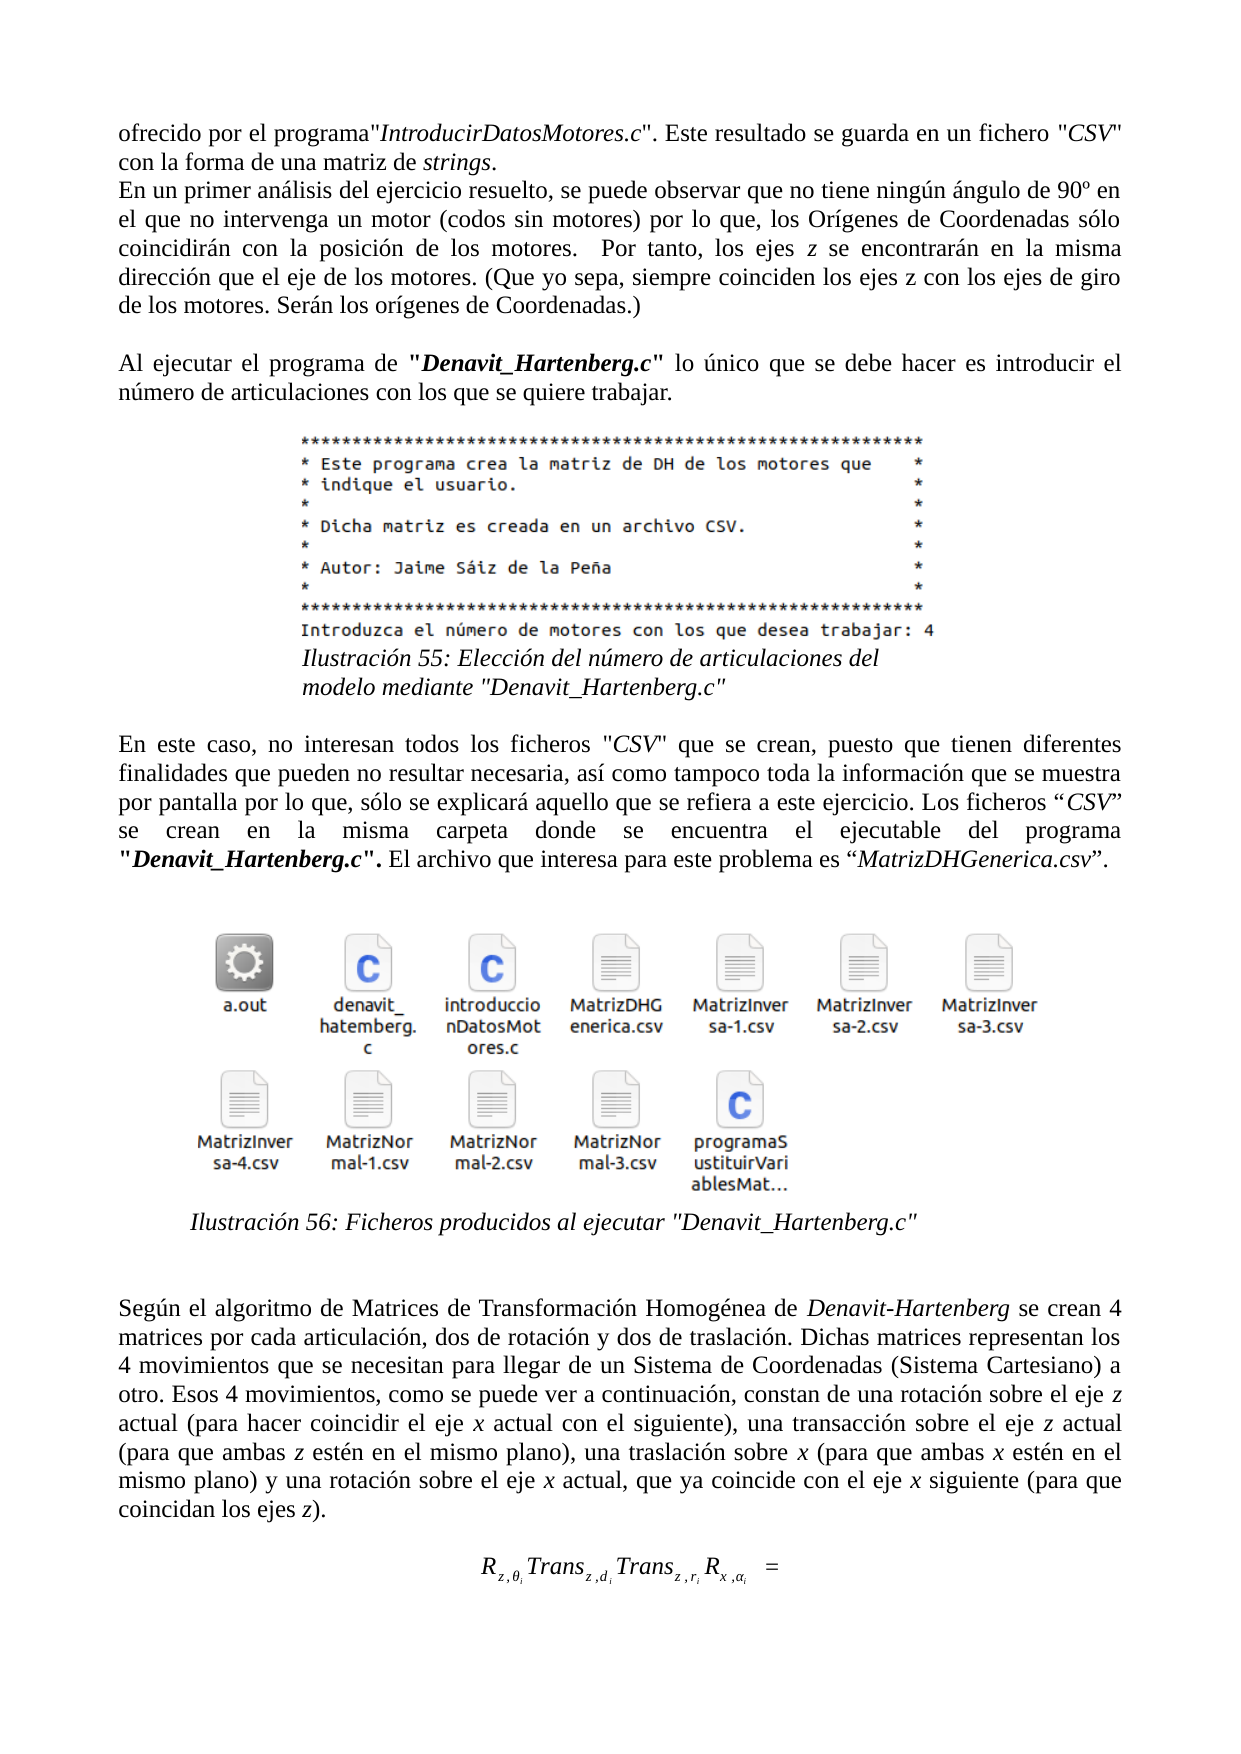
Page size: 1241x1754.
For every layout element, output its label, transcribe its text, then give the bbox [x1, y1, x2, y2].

text = [118, 1552, 1122, 1586]
text Ilustración 55: Elección del número de articulaciones del modelo mediante "Denavit_Hartenberg.c" [302, 643, 938, 701]
picture [301, 434, 939, 643]
text Al ejecutar el programa de "Denavit_Hartenberg.c" lo único que se debe hacer es introducir el número de articulaciones con los que se quiere trabajar. [118, 348, 1122, 406]
text Ilustración 56: Ficheros producidos al ejecutar "Denavit_Hartenberg.c" [190, 943, 1051, 1236]
text ofrecido por el programa"IntroducirDatosMotores.c". Este resultado se guarda en un fichero "CSV" con la forma de una matriz de strings. [118, 118, 1122, 176]
text Según el algoritmo de Matrices de Transformación Homogénea de Denavit-Hartenberg se crean 4 matrices por cada articulación, dos de rotación y dos de traslación. Dichas matrices representan los 4 movimientos que se necesitan para llegar de un Sistema de Coordenadas (Sistema Cartesiano) a otro. Esos 4 movimientos, como se puede ver a continuación, constan de una rotación sobre el eje z actual (para hacer coincidir el eje x actual con el siguiente), una transacción sobre el eje z actual (para que ambas z estén en el mismo plano), una traslación sobre x (para que ambas x estén en el mismo plano) y una rotación sobre el eje x actual, que ya coincide con el eje x siguiente (para que coincidan los ejes z). [118, 1293, 1122, 1523]
text En este caso, no interesan todos los ficheros "CSV" que se crean, puesto que tienen diferentes finalidades que pueden no resultar necesaria, así como tampoco toda la información que se muestra por pantalla por lo que, sólo se explicará aquello que se refiera a este ejercicio. Los ficheros “CSV” se crean en la misma carpeta donde se encuentra el ejecutable del programa "Denavit_Hartenberg.c". El archivo que interesa para este problema es “MatrizDHGenerica.csv”. [118, 729, 1122, 873]
text En un primer análisis del ejercicio resuelto, se puede observar que no tiene ningún ángulo de 90º en el que no intervenga un motor (codos sin motores) por lo que, los Orígenes de Coordenadas sólo coincidirán con la posición de los motores. Por tanto, los ejes z se encontrarán en la misma dirección que el eje de los motores. (Que yo sepa, siempre coinciden los ejes z con los ejes de giro de los motores. Serán los orígenes de Coordenadas.) [118, 176, 1122, 319]
picture [197, 930, 1043, 1207]
